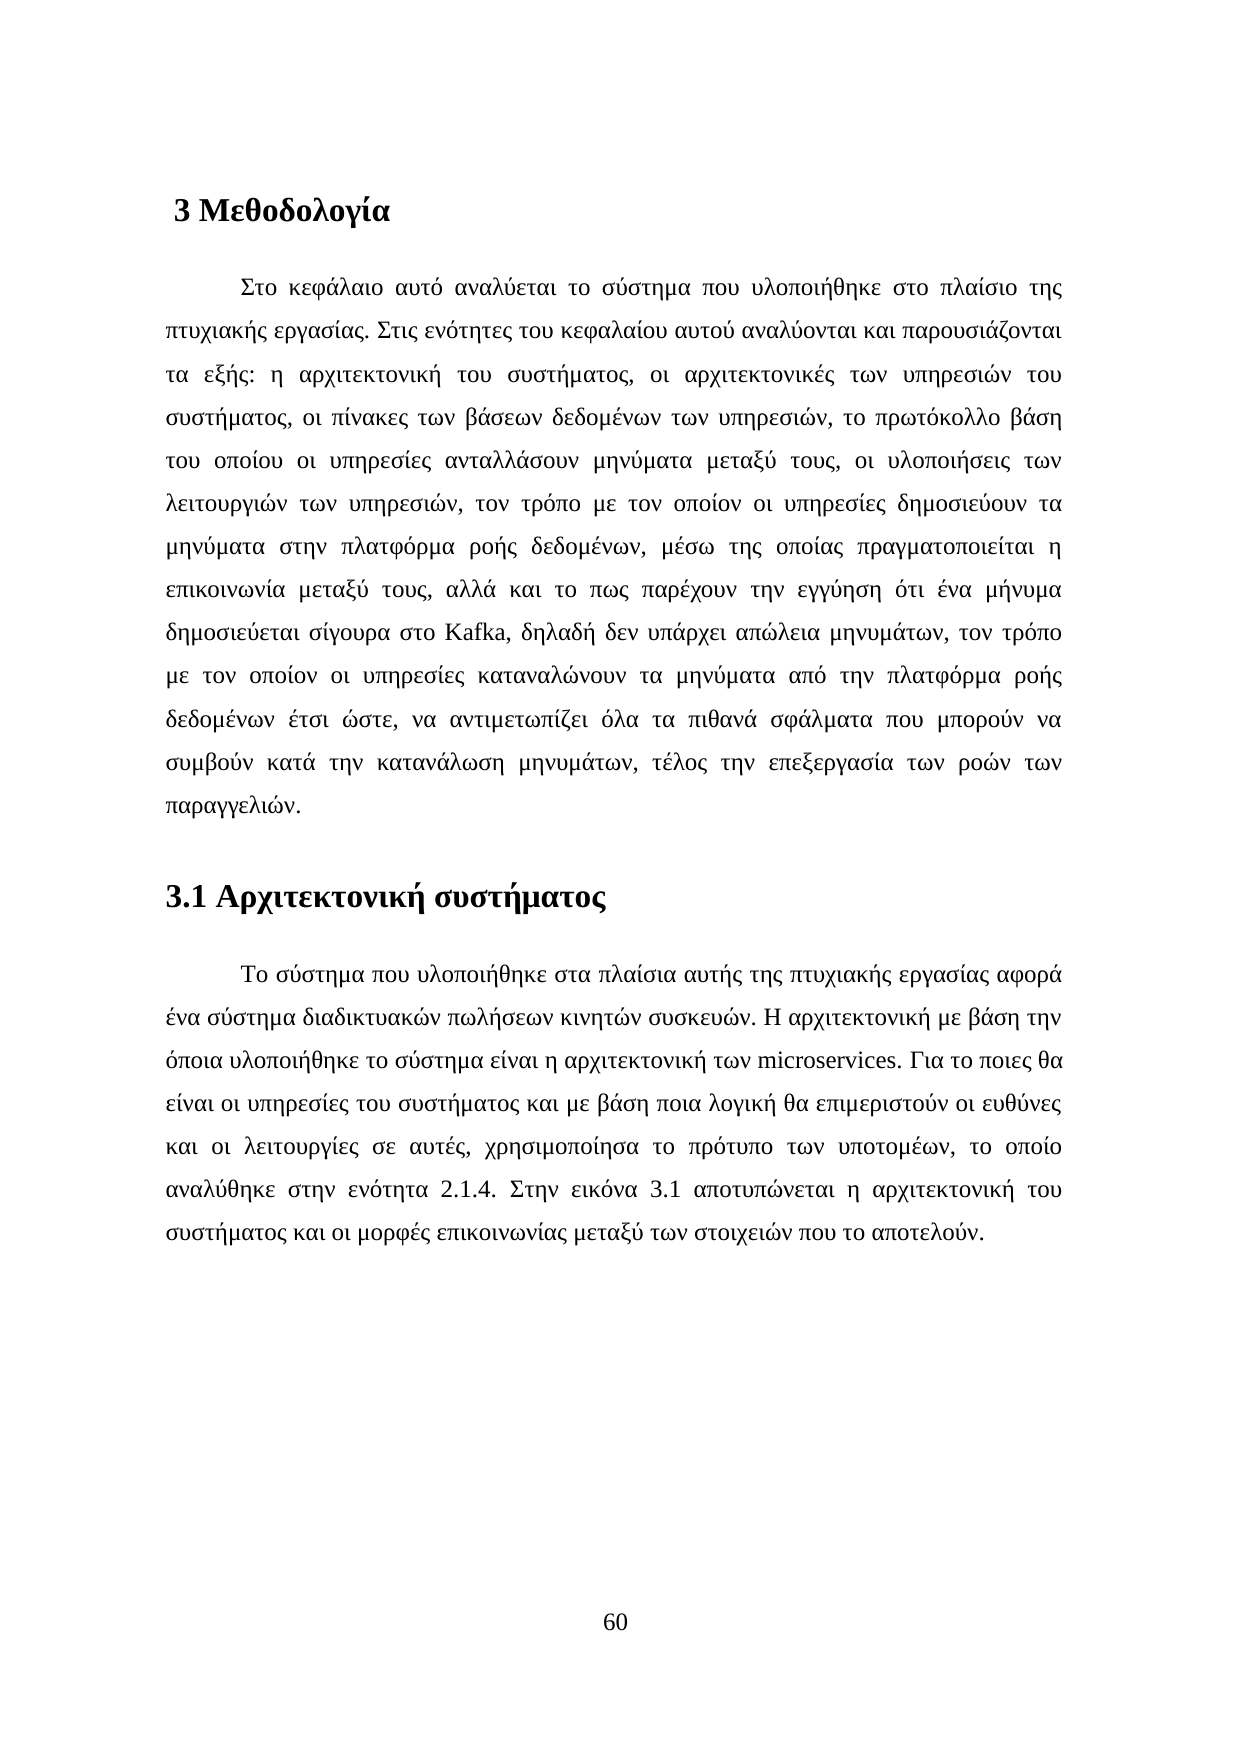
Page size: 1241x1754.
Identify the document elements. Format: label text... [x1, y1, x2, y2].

text Στο κεφάλαιο αυτό αναλύεται το σύστημα που υλοποιήθηκε στο πλαίσιο της πτυχιακής εργασίας. Στις ενότητες του κεφαλαίου αυτού αναλύονται και παρουσιάζονται τα εξής: η αρχιτεκτονική του συστήματος, οι αρχιτεκτονικές των υπηρεσιών του συστήματος, οι πίνακες των βάσεων δεδομένων των υπηρεσιών, το πρωτόκολλο βάση του οποίου οι υπηρεσίες ανταλλάσουν μηνύματα μεταξύ τους, οι υλοποιήσεις των λειτουργιών των υπηρεσιών, τον τρόπο με τον οποίον οι υπηρεσίες δημοσιεύουν τα μηνύματα στην πλατφόρμα ροής δεδομένων, μέσω της οποίας πραγματοποιείται η επικοινωνία μεταξύ τους, αλλά και το πως παρέχουν την εγγύηση ότι ένα μήνυμα δημοσιεύεται σίγουρα στο Kafka, δηλαδή δεν υπάρχει απώλεια μηνυμάτων, τον τρόπο με τον οποίον οι υπηρεσίες καταναλώνουν τα μηνύματα από την πλατφόρμα ροής δεδομένων έτσι ώστε, να αντιμετωπίζει όλα τα πιθανά σφάλματα που μπορούν να συμβούν κατά την κατανάλωση μηνυμάτων, τέλος την επεξεργασία των ροών των παραγγελιών. [165, 272, 1063, 819]
subtitle 3.1 Αρχιτεκτονική συστήματος [165, 876, 1063, 914]
text Το σύστημα που υλοποιήθηκε στα πλαίσια αυτής της πτυχιακής εργασίας αφορά ένα σύστημα διαδικτυακών πωλήσεων κινητών συσκευών. Η αρχιτεκτονική με βάση την όποια υλοποιήθηκε το σύστημα είναι η αρχιτεκτονική των microservices. Για το ποιες θα είναι οι υπηρεσίες του συστήματος και με βάση ποια λογική θα επιμεριστούν οι ευθύνες και οι λειτουργίες σε αυτές, χρησιμοποίησα το πρότυπο των υποτομέων, το οποίο αναλύθηκε στην ενότητα 2.1.4. Στην εικόνα 3.1 αποτυπώνεται η αρχιτεκτονική του συστήματος και οι μορφές επικοινωνίας μεταξύ των στοιχειών που το αποτελούν. [165, 959, 1063, 1246]
subtitle Μεθοδολογία [165, 190, 1063, 228]
